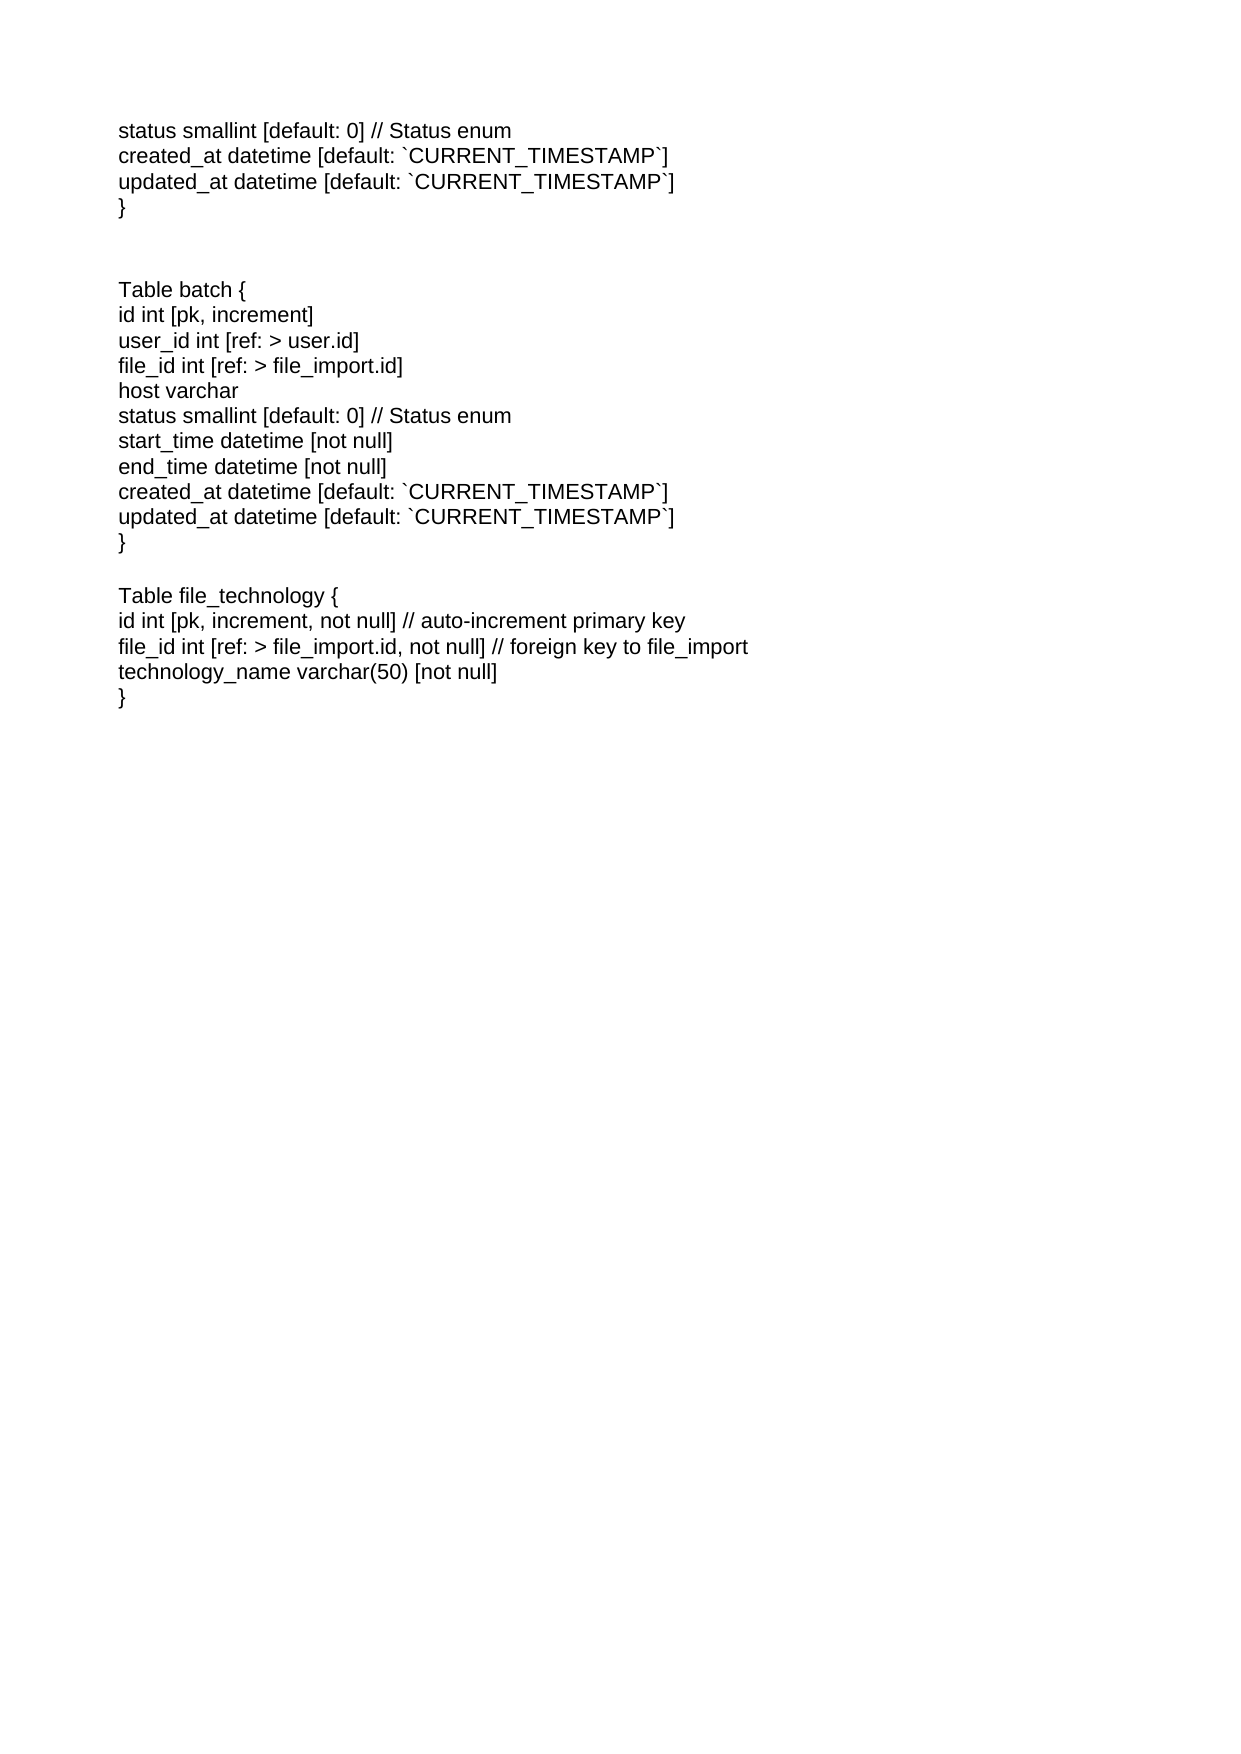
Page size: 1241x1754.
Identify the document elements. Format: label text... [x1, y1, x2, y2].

text technology_name varchar(50) [not null] [118, 659, 1122, 684]
text created_at datetime [default: `CURRENT_TIMESTAMP`] [118, 479, 1122, 504]
text updated_at datetime [default: `CURRENT_TIMESTAMP`] [118, 168, 1122, 194]
text file_id int [ref: > file_import.id, not null] // foreign key to file_import [118, 634, 1122, 659]
text updated_at datetime [default: `CURRENT_TIMESTAMP`] [118, 504, 1122, 529]
text end_time datetime [not null] [118, 454, 1122, 479]
text } [118, 529, 1122, 554]
text user_id int [ref: > user.id] [118, 328, 1122, 353]
text start_time datetime [not null] [118, 428, 1122, 454]
text host varchar [118, 378, 1122, 403]
text created_at datetime [default: `CURRENT_TIMESTAMP`] [118, 143, 1122, 168]
text status smallint [default: 0] // Status enum [118, 118, 1122, 143]
text } [118, 684, 1122, 709]
text } [118, 194, 1122, 219]
text file_id int [ref: > file_import.id] [118, 353, 1122, 378]
text id int [pk, increment, not null] // auto-increment primary key [118, 608, 1122, 634]
text id int [pk, increment] [118, 302, 1122, 328]
text status smallint [default: 0] // Status enum [118, 403, 1122, 428]
text Table file_technology { [118, 583, 1122, 608]
text Table batch { [118, 277, 1122, 302]
